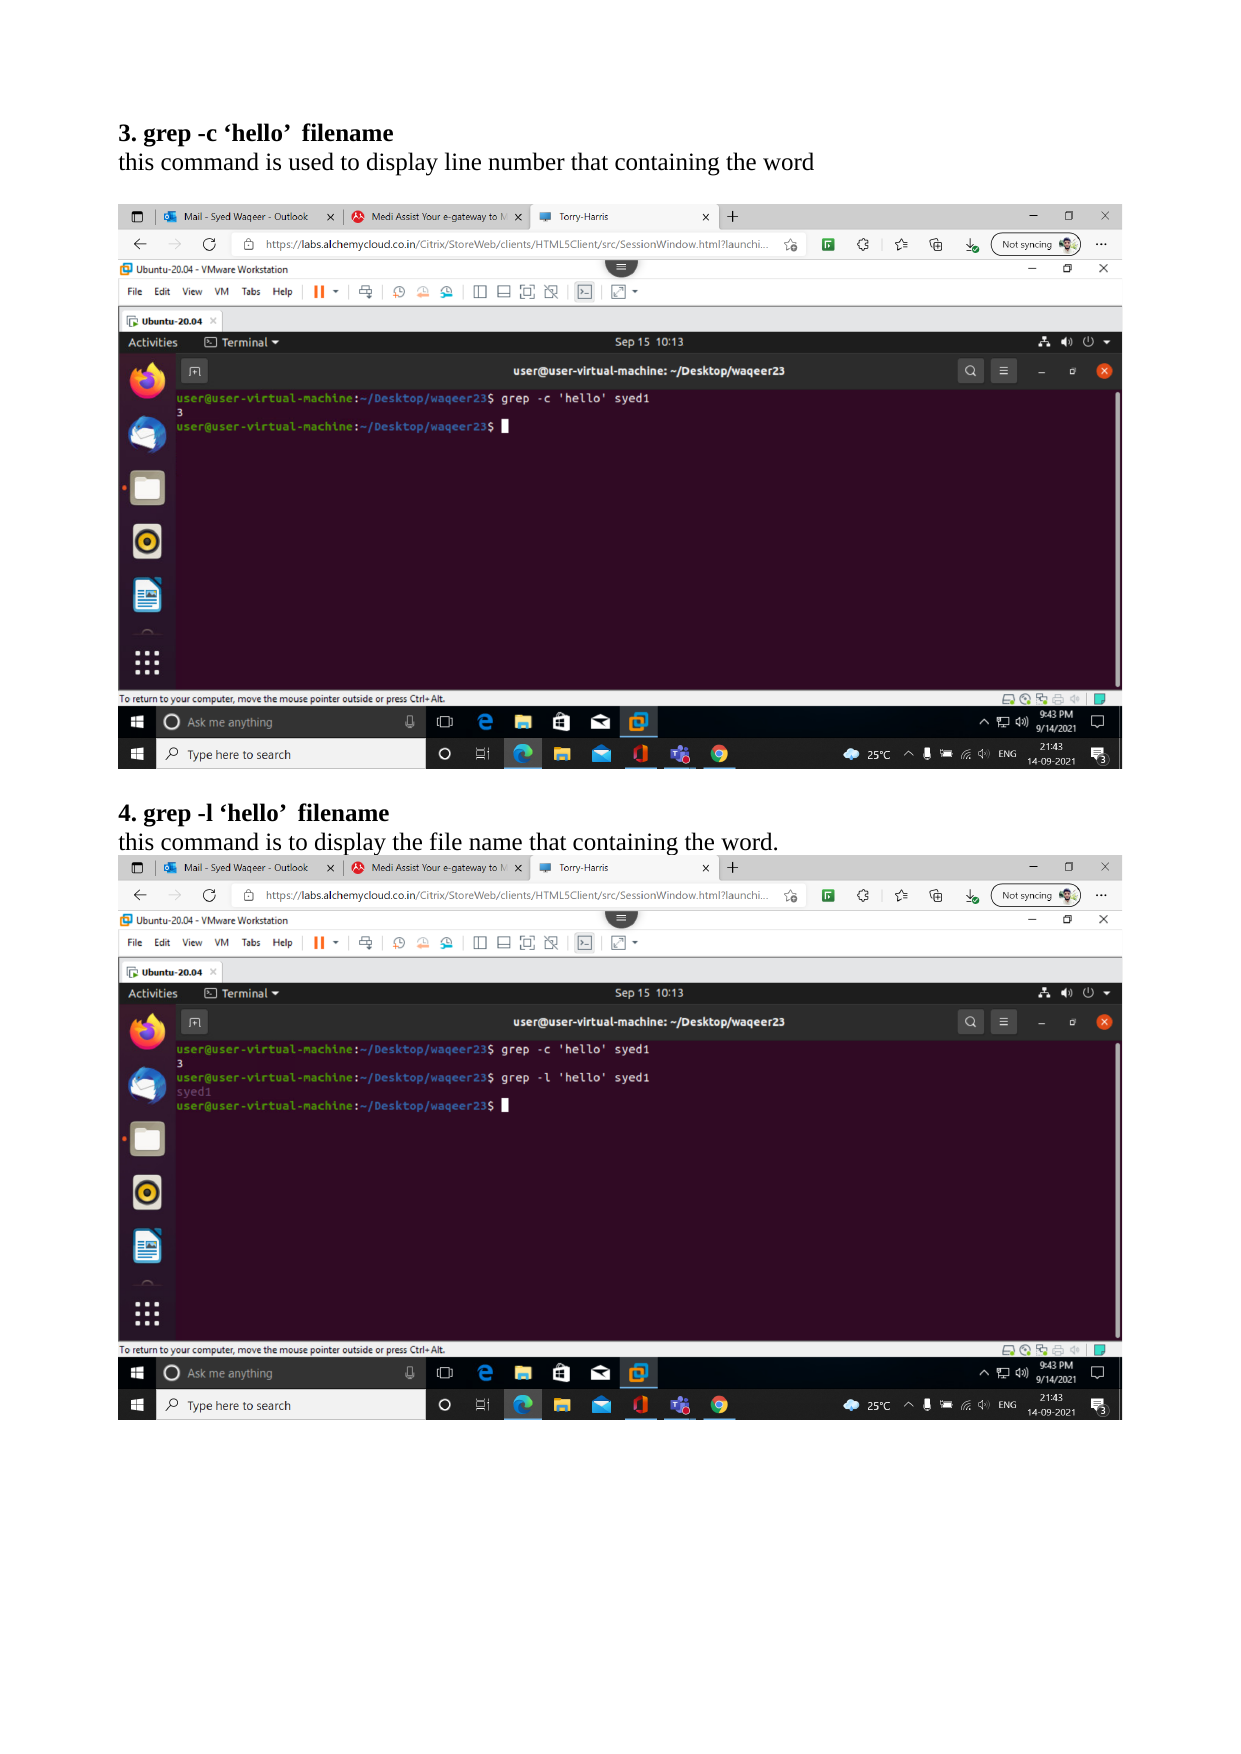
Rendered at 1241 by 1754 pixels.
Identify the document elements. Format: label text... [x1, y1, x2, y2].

picture [118, 204, 1123, 769]
picture [118, 855, 1123, 1420]
text this command is used to display line number that containing the word [118, 147, 1122, 176]
text 4. grep -l ‘hello’ filename [118, 798, 1122, 827]
text 3. grep -c ‘hello’ filename [118, 118, 1122, 147]
text this command is to display the file name that containing the word. [118, 827, 1122, 855]
